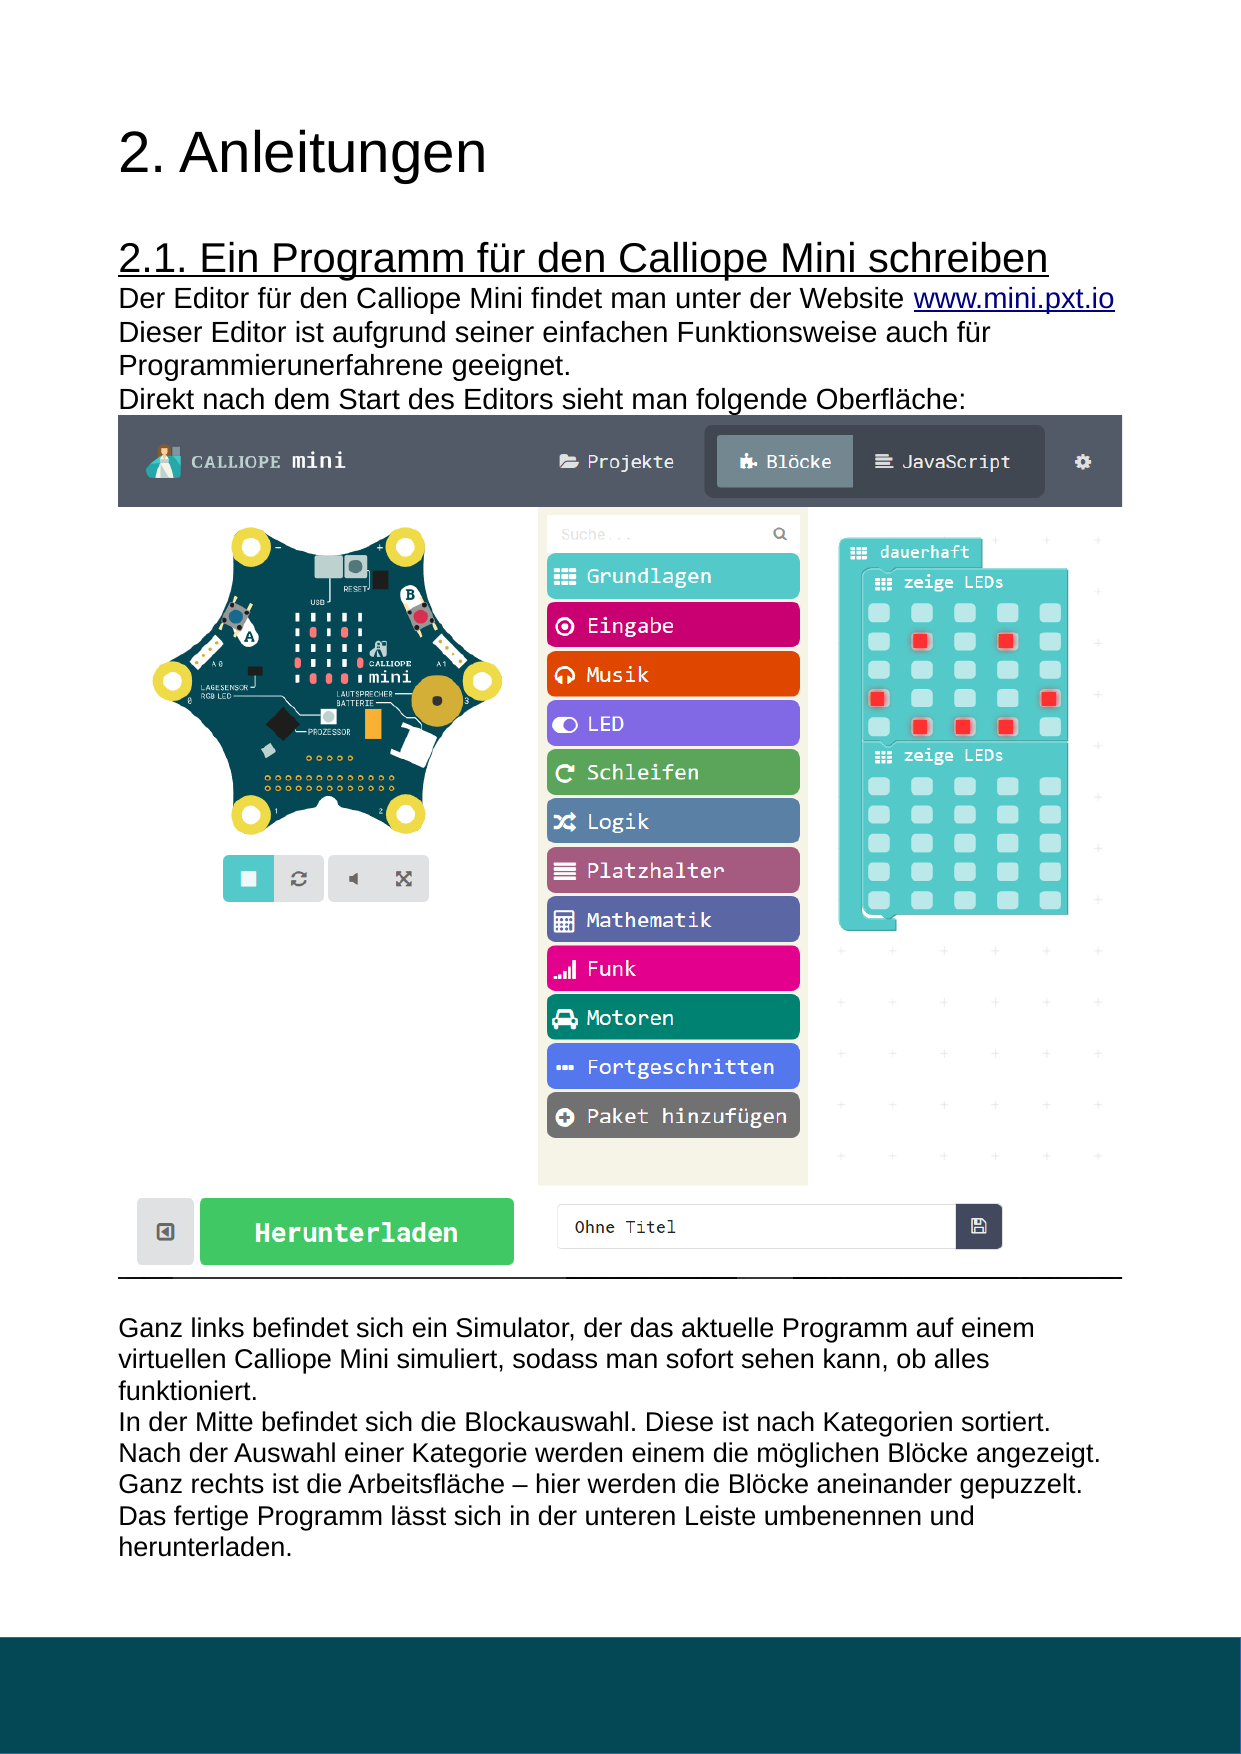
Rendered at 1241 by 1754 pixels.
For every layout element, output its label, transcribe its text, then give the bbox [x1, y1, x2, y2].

text Direkt nach dem Start des Editors sieht man folgende Oberfläche: [118, 382, 1122, 415]
text 2.1. Ein Programm für den Calliope Mini schreiben [118, 233, 1122, 281]
text In der Mitte befindet sich die Blockauswahl. Diese ist nach Kategorien sortiert. Nach der Auswahl einer Kategorie werden einem die möglichen Blöcke angezeigt. [118, 1406, 1122, 1468]
text 2. Anleitungen [118, 118, 1122, 185]
text Ganz rechts ist die Arbeitsfläche – hier werden die Blöcke aneinander gepuzzelt. Das fertige Programm lässt sich in der unteren Leiste umbenennen und herunterladen. [118, 1468, 1122, 1562]
picture [118, 415, 1123, 1279]
text Ganz links befindet sich ein Simulator, der das aktuelle Programm auf einem virtuellen Calliope Mini simuliert, sodass man sofort sehen kann, ob alles funktioniert. [118, 1312, 1122, 1406]
text Der Editor für den Calliope Mini findet man unter der Website www.mini.pxt.io [118, 281, 1122, 314]
text Dieser Editor ist aufgrund seiner einfachen Funktionsweise auch für Programmierunerfahrene geeignet. [118, 314, 1122, 382]
